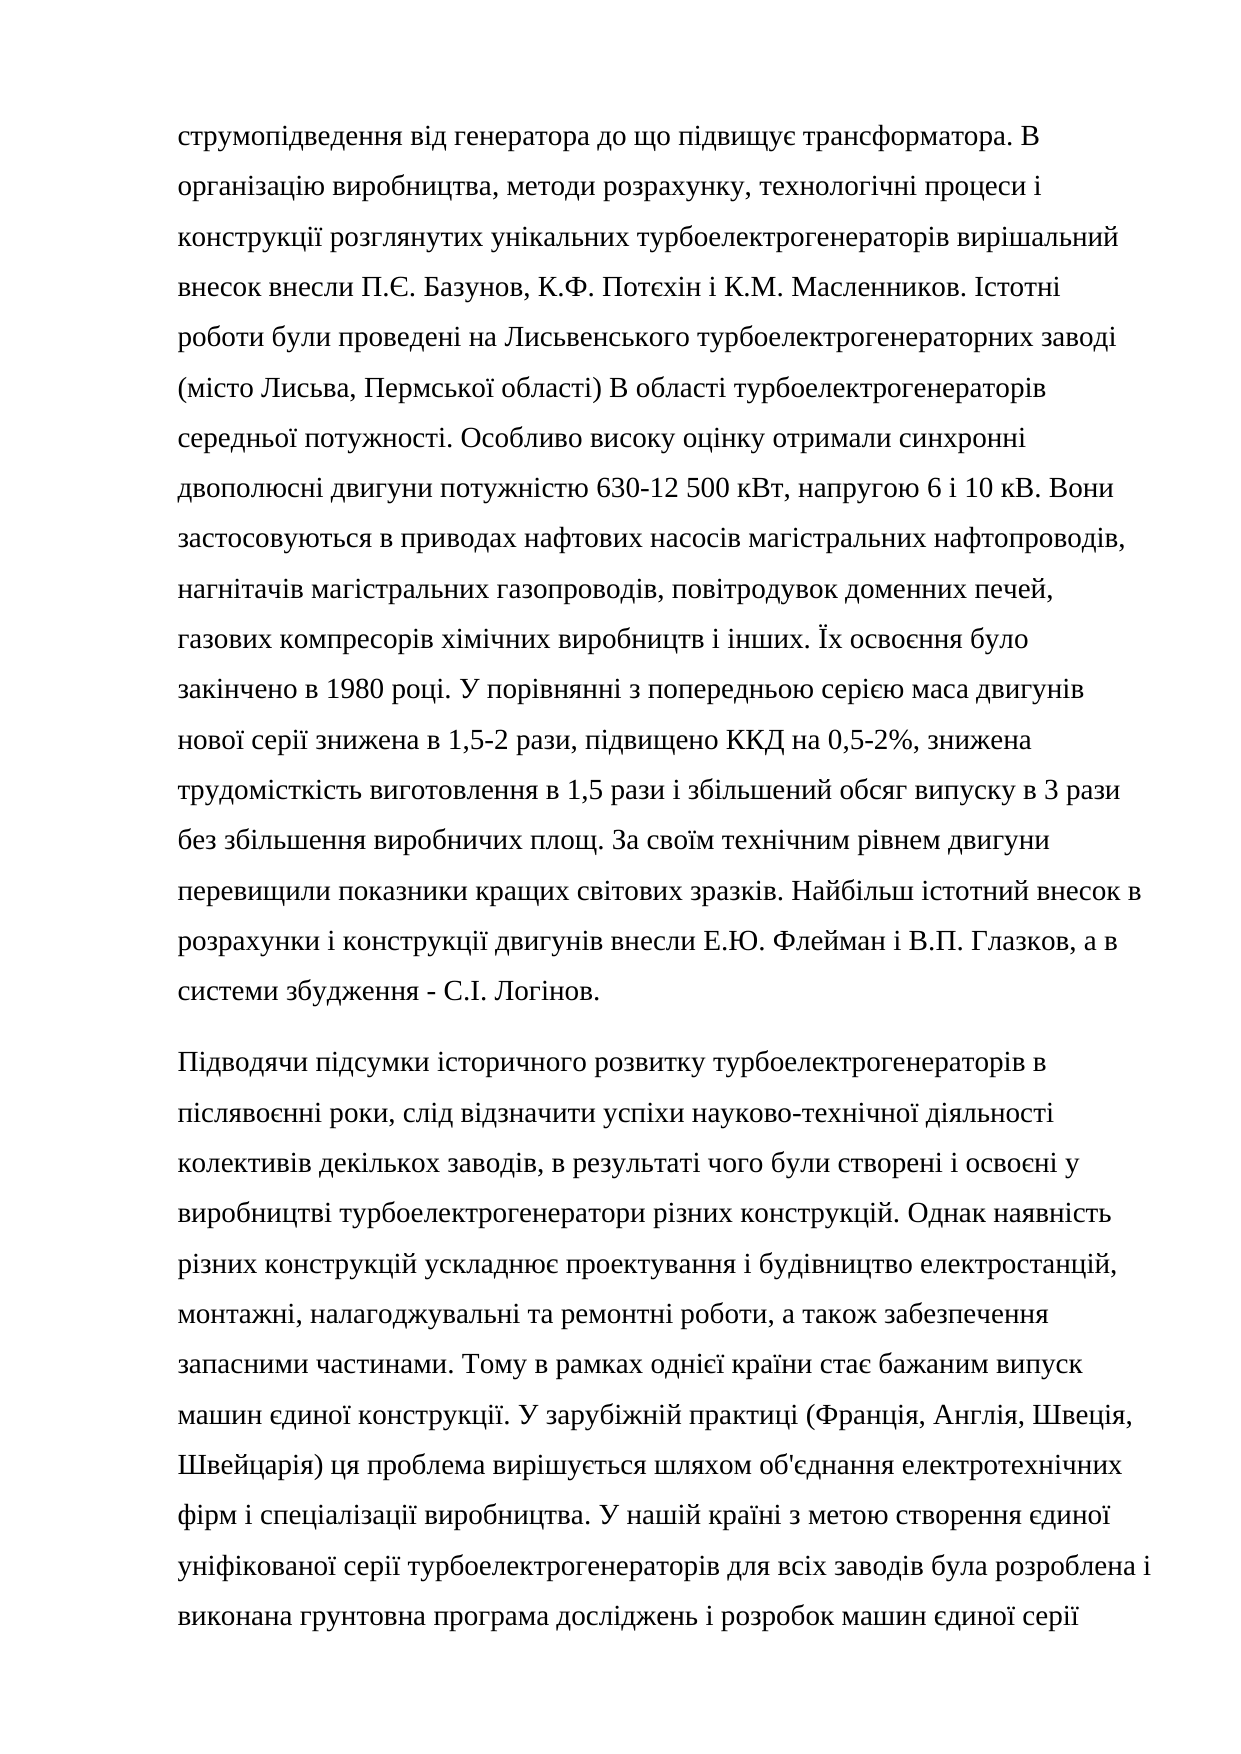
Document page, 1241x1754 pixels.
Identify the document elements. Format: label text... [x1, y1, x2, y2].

text Підводячи підсумки історичного розвитку турбоелектрогенераторів в післявоєнні роки, слід відзначити успіхи науково-технічної діяльності колективів декількох заводів, в результаті чого були створені і освоєні у виробництві турбоелектрогенератори різних конструкцій. Однак наявність різних конструкцій ускладнює проектування і будівництво електростанцій, монтажні, налагоджувальні та ремонтні роботи, а також забезпечення запасними частинами. Тому в рамках однієї країни стає бажаним випуск машин єдиної конструкції. У зарубіжній практиці (Франція, Англія, Швеція, Швейцарія) ця проблема вирішується шляхом об'єднання електротехнічних фірм і спеціалізації виробництва. У нашій країні з метою створення єдиної уніфікованої серії турбоелектрогенераторів для всіх заводів була розроблена і виконана грунтовна програма досліджень і розробок машин єдиної серії [177, 1044, 1152, 1632]
text струмопідведення від генератора до що підвищує трансформатора. В організацію виробництва, методи розрахунку, технологічні процеси і конструкції розглянутих унікальних турбоелектрогенераторів вирішальний внесок внесли П.Є. Базунов, К.Ф. Потєхін і К.М. Масленников. Істотні роботи були проведені на Лисьвенського турбоелектрогенераторних заводі (місто Лисьва, Пермської області) В області турбоелектрогенераторів середньої потужності. Особливо високу оцінку отримали синхронні двополюсні двигуни потужністю 630-12 500 кВт, напругою 6 і 10 кВ. Вони застосовуються в приводах нафтових насосів магістральних нафтопроводів, нагнітачів магістральних газопроводів, повітродувок доменних печей, газових компресорів хімічних виробництв і інших. Їх освоєння було закінчено в 1980 році. У порівнянні з попередньою серією маса двигунів нової серії знижена в 1,5-2 рази, підвищено ККД на 0,5-2%, знижена трудомісткість виготовлення в 1,5 рази і збільшений обсяг випуску в 3 рази без збільшення виробничих площ. За своїм технічним рівнем двигуни перевищили показники кращих світових зразків. Найбільш істотний внесок в розрахунки і конструкції двигунів внесли Е.Ю. Флейман і В.П. Глазков, а в системи збудження - С.І. Логінов. [177, 118, 1152, 1007]
